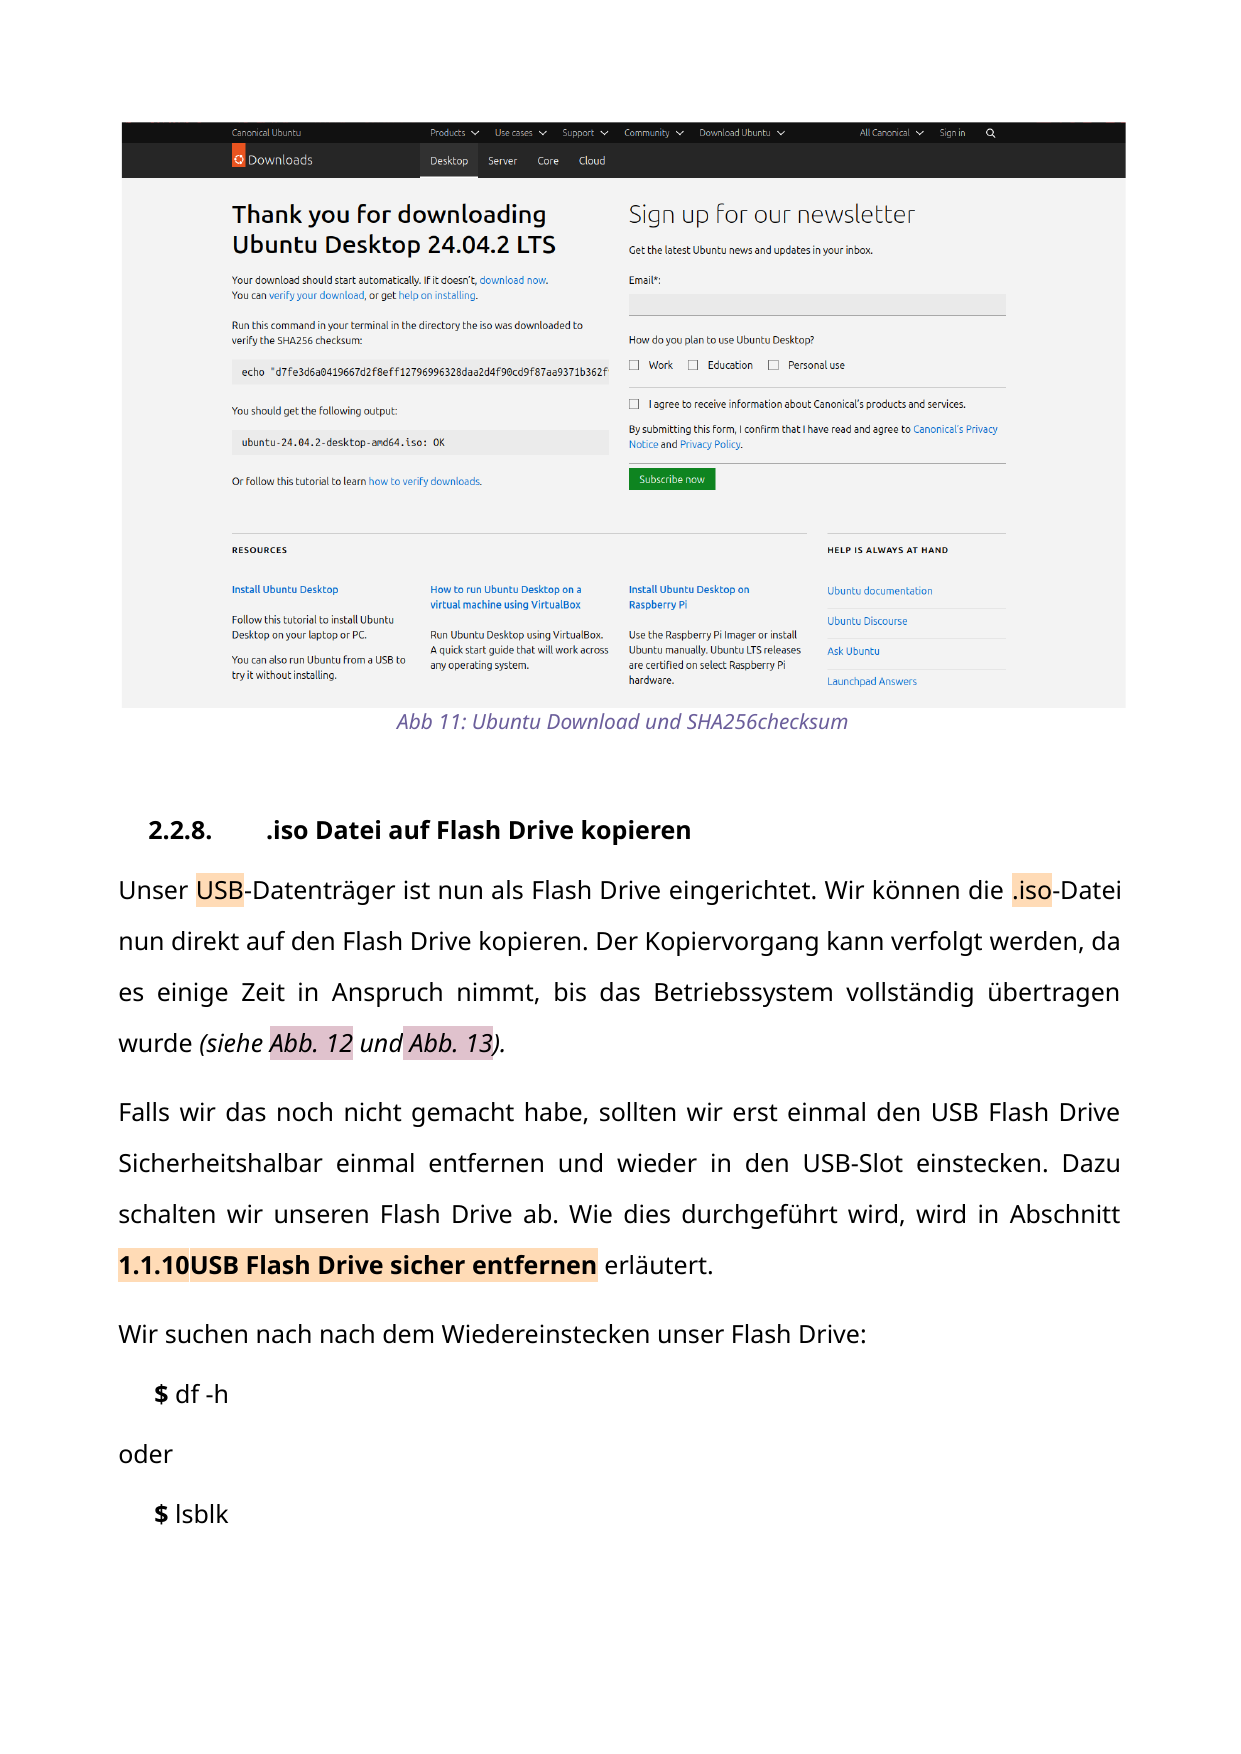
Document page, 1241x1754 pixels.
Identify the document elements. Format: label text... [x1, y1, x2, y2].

text Falls wir das noch nicht gemacht habe, sollten wir erst einmal den USB Flash Drive Sicherheitshalbar einmal entfernen und wieder in den USB-Slot einstecken. Dazu schalten wir unseren Flash Drive ab. Wie dies durchgeführt wird, wird in Abschnitt 1.1.10USB Flash Drive sicher entfernen erläutert. [118, 1095, 1122, 1282]
subtitle .iso Datei auf Flash Drive kopieren [118, 813, 1122, 847]
picture [121, 122, 1126, 708]
text oder [118, 1437, 1122, 1471]
text $ lsblk [154, 1497, 1122, 1531]
text Wir suchen nach nach dem Wiedereinstecken unser Flash Drive: [118, 1317, 1122, 1351]
text Unser USB-Datenträger ist nun als Flash Drive eingerichtet. Wir können die .iso-Datei nun direkt auf den Flash Drive kopieren. Der Kopiervorgang kann verfolgt werden, da es einige Zeit in Anspruch nimmt, bis das Betriebssystem vollständig übertragen wurde (siehe Abb. 12 und Abb. 13). [118, 873, 1122, 1060]
text Abb 11: Ubuntu Download und SHA256checksum [122, 708, 1126, 736]
text $ df -h [154, 1377, 1122, 1411]
